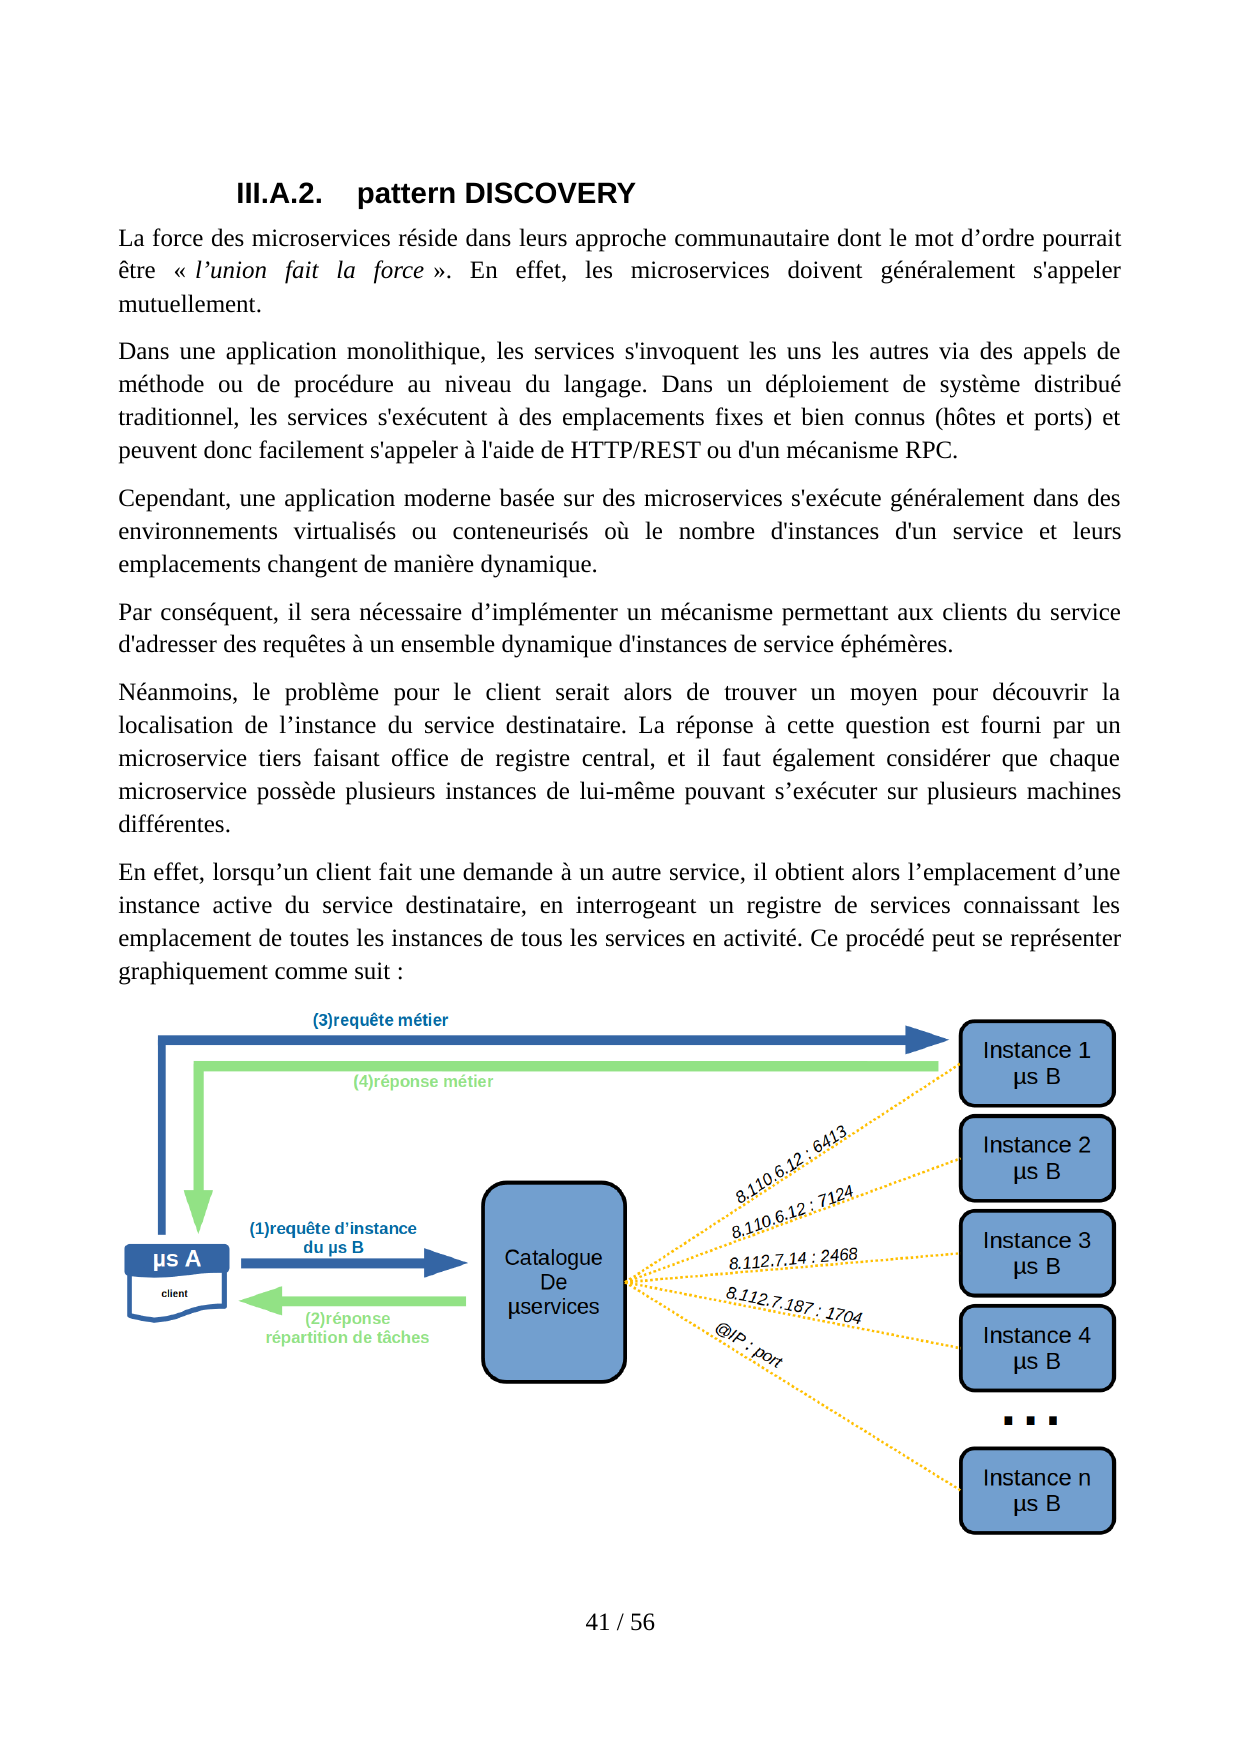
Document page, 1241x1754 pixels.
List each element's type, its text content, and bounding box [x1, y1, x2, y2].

text Par conséquent, il sera nécessaire d’implémenter un mécanisme permettant aux clients du service d'adresser des requêtes à un ensemble dynamique d'instances de service éphémères. [118, 597, 1122, 658]
text Dans une application monolithique, les services s'invoquent les uns les autres via des appels de méthode ou de procédure au niveau du langage. Dans un déploiement de système distribué traditionnel, les services s'exécutent à des emplacements fixes et bien connus (hôtes et ports) et peuvent donc facilement s'appeler à l'aide de HTTP/REST ou d'un mécanisme RPC. [118, 336, 1122, 464]
text La force des microservices réside dans leurs approche communautaire dont le mot d’ordre pourrait être « l’union fait la force ». En effet, les microservices doivent généralement s'appeler mutuellement. [118, 223, 1122, 317]
text Néanmoins, le problème pour le client serait alors de trouver un moyen pour découvrir la localisation de l’instance du service destinataire. La réponse à cette question est fourni par un microservice tiers faisant office de registre central, et il faut également considérer que chaque microservice possède plusieurs instances de lui-même pouvant s’exécuter sur plusieurs machines différentes. [118, 677, 1122, 838]
text Cependant, une application moderne basée sur des microservices s'exécute généralement dans des environnements virtualisés ou conteneurisés où le nombre d'instances d'un service et leurs emplacements changent de manière dynamique. [118, 483, 1122, 578]
text En effet, lorsqu’un client fait une demande à un autre service, il obtient alors l’emplacement d’une instance active du service destinataire, en interrogeant un registre de services connaissant les emplacement de toutes les instances de tous les services en activité. Ce procédé peut se représenter graphiquement comme suit : [118, 857, 1122, 985]
subtitle pattern DISCOVERY [118, 176, 1122, 210]
picture [118, 1003, 1123, 1536]
